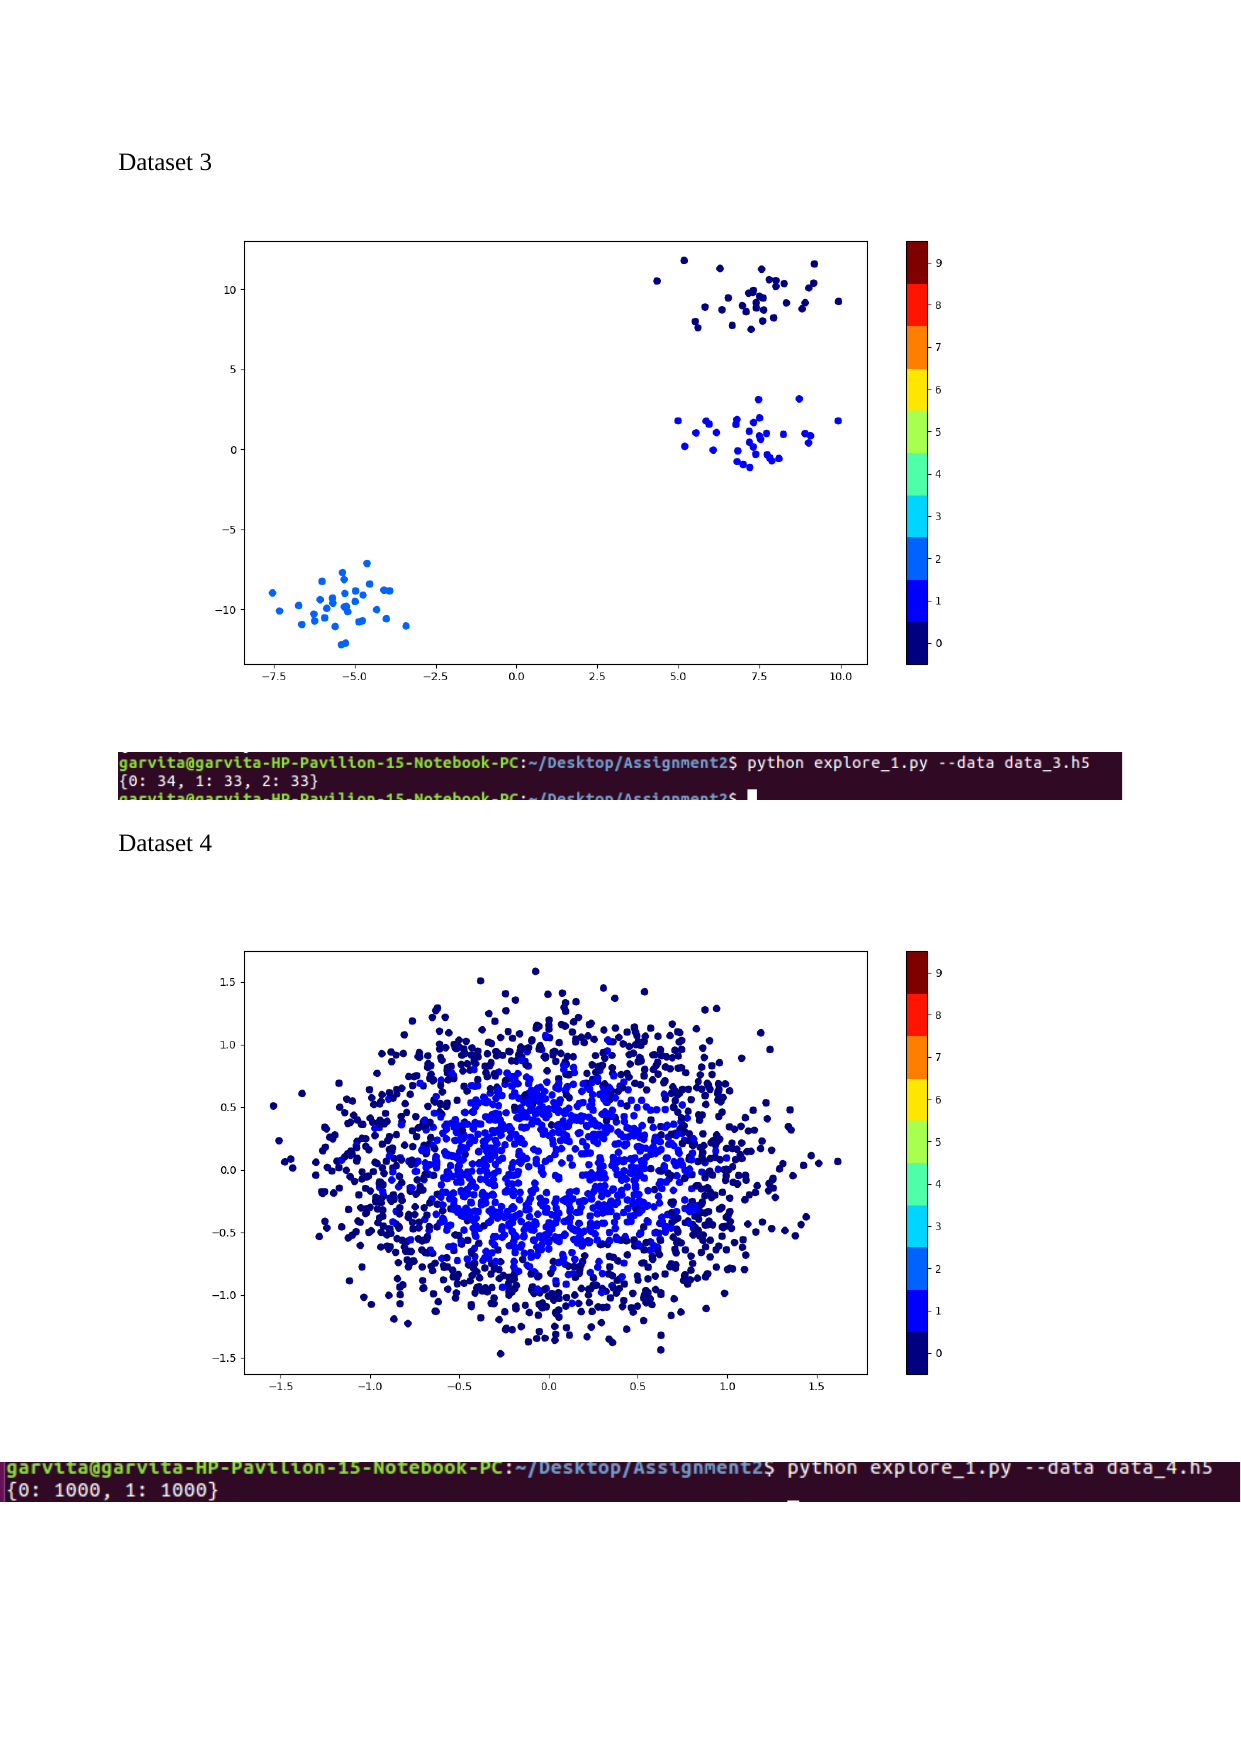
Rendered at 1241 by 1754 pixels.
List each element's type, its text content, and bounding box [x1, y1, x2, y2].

picture [118, 175, 1123, 724]
picture [118, 886, 1123, 1434]
text Dataset 3 [118, 147, 1122, 175]
text Dataset 4 [118, 828, 1122, 857]
picture [118, 752, 1123, 800]
picture [0, 1462, 1241, 1502]
